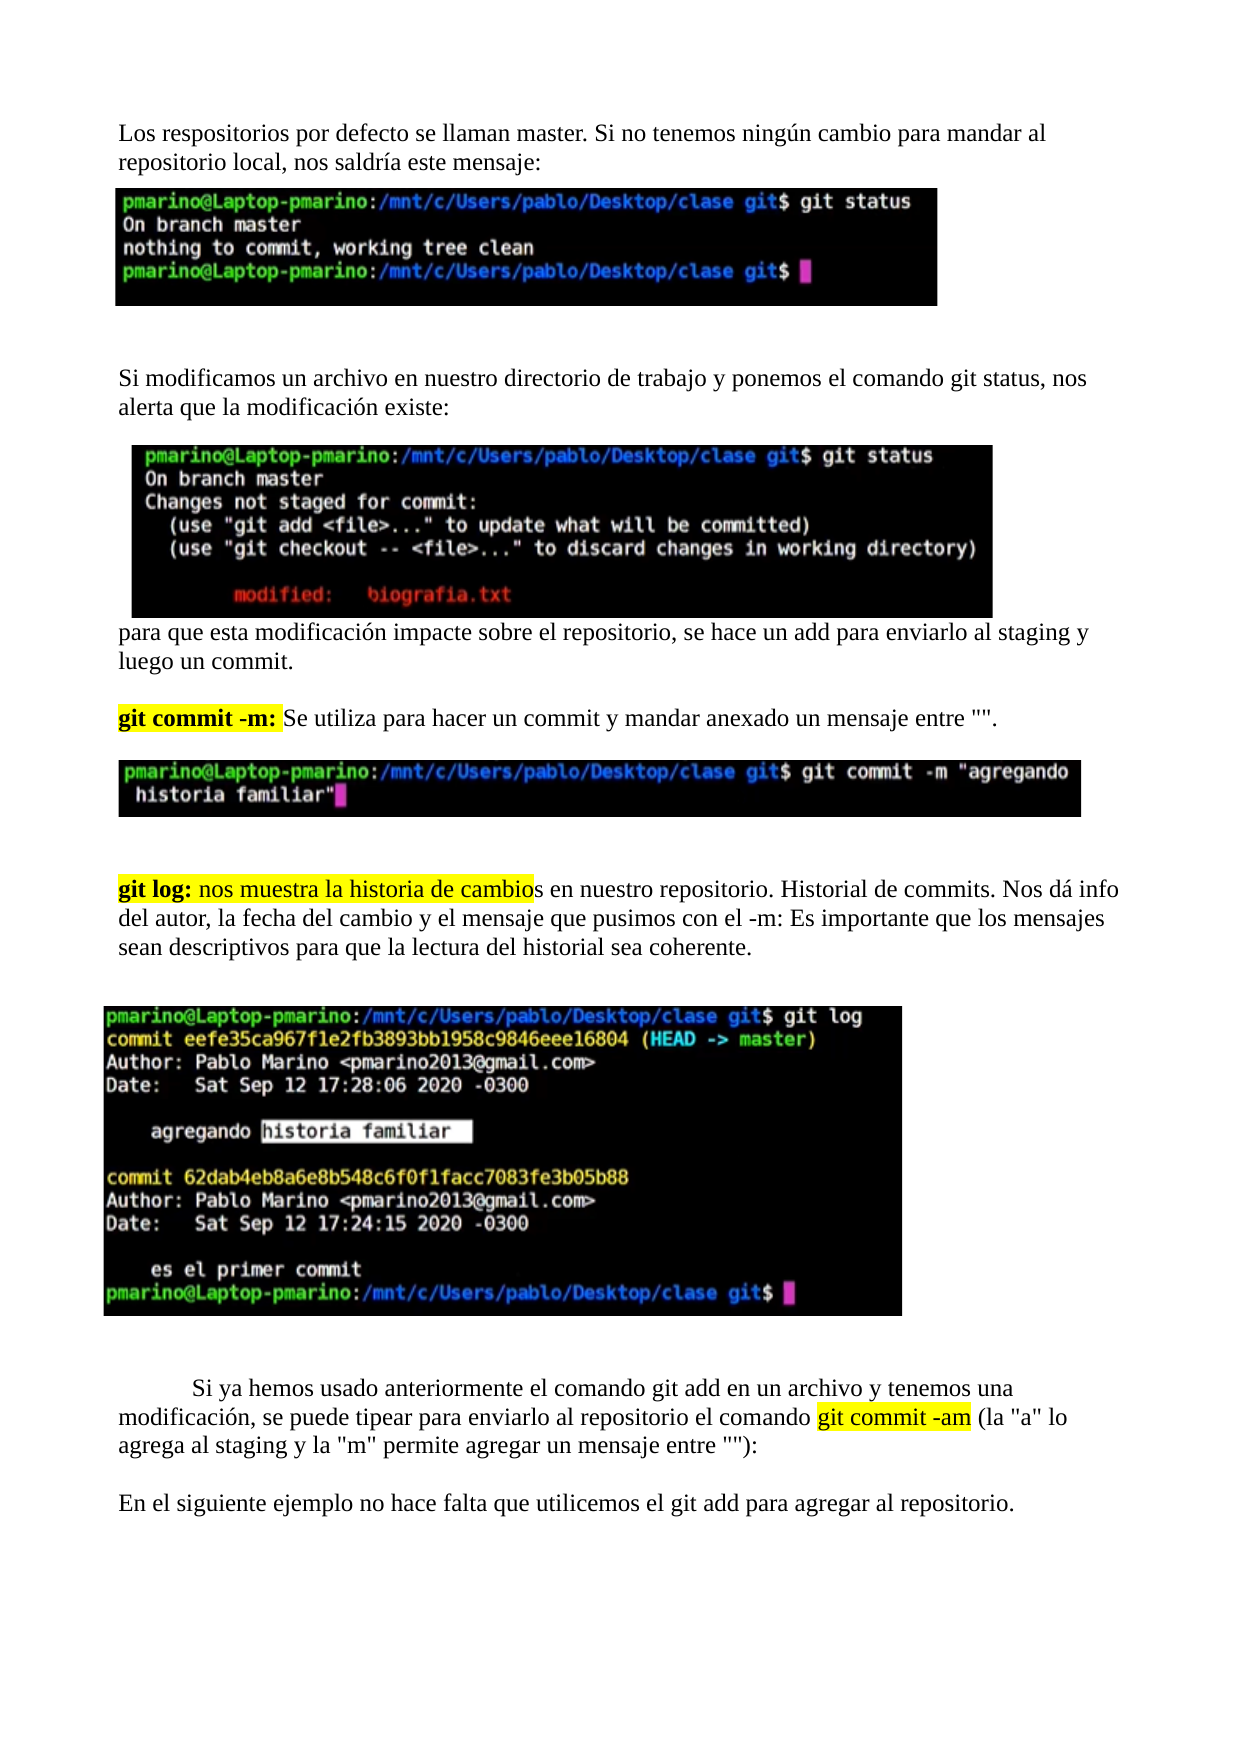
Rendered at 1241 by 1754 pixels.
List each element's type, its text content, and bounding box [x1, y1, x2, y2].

text Si modificamos un archivo en nuestro directorio de trabajo y ponemos el comando git status, nos alerta que la modificación existe: [118, 363, 1122, 420]
text para que esta modificación impacte sobre el repositorio, se hace un add para enviarlo al staging y luego un commit. [118, 420, 1122, 675]
text En el siguiente ejemplo no hace falta que utilicemos el git add para agregar al repositorio. [118, 1488, 1122, 1517]
picture [115, 188, 938, 306]
text git commit -m: Se utiliza para hacer un commit y mandar anexado un mensaje entre "". [118, 703, 1122, 732]
picture [131, 445, 993, 618]
text Si ya hemos usado anteriormente el comando git add en un archivo y tenemos una modificación, se puede tipear para enviarlo al repositorio el comando git commit -am (la "a" lo agrega al staging y la "m" permite agregar un mensaje entre ""): [118, 1373, 1122, 1459]
picture [103, 1006, 903, 1316]
text Los respositorios por defecto se llaman master. Si no tenemos ningún cambio para mandar al repositorio local, nos saldría este mensaje: [118, 118, 1122, 176]
picture [118, 760, 1082, 817]
text git log: nos muestra la historia de cambios en nuestro repositorio. Historial de commits. Nos dá info del autor, la fecha del cambio y el mensaje que pusimos con el -m: Es importante que los mensajes sean descriptivos para que la lectura del historial sea coherente. [118, 874, 1122, 960]
